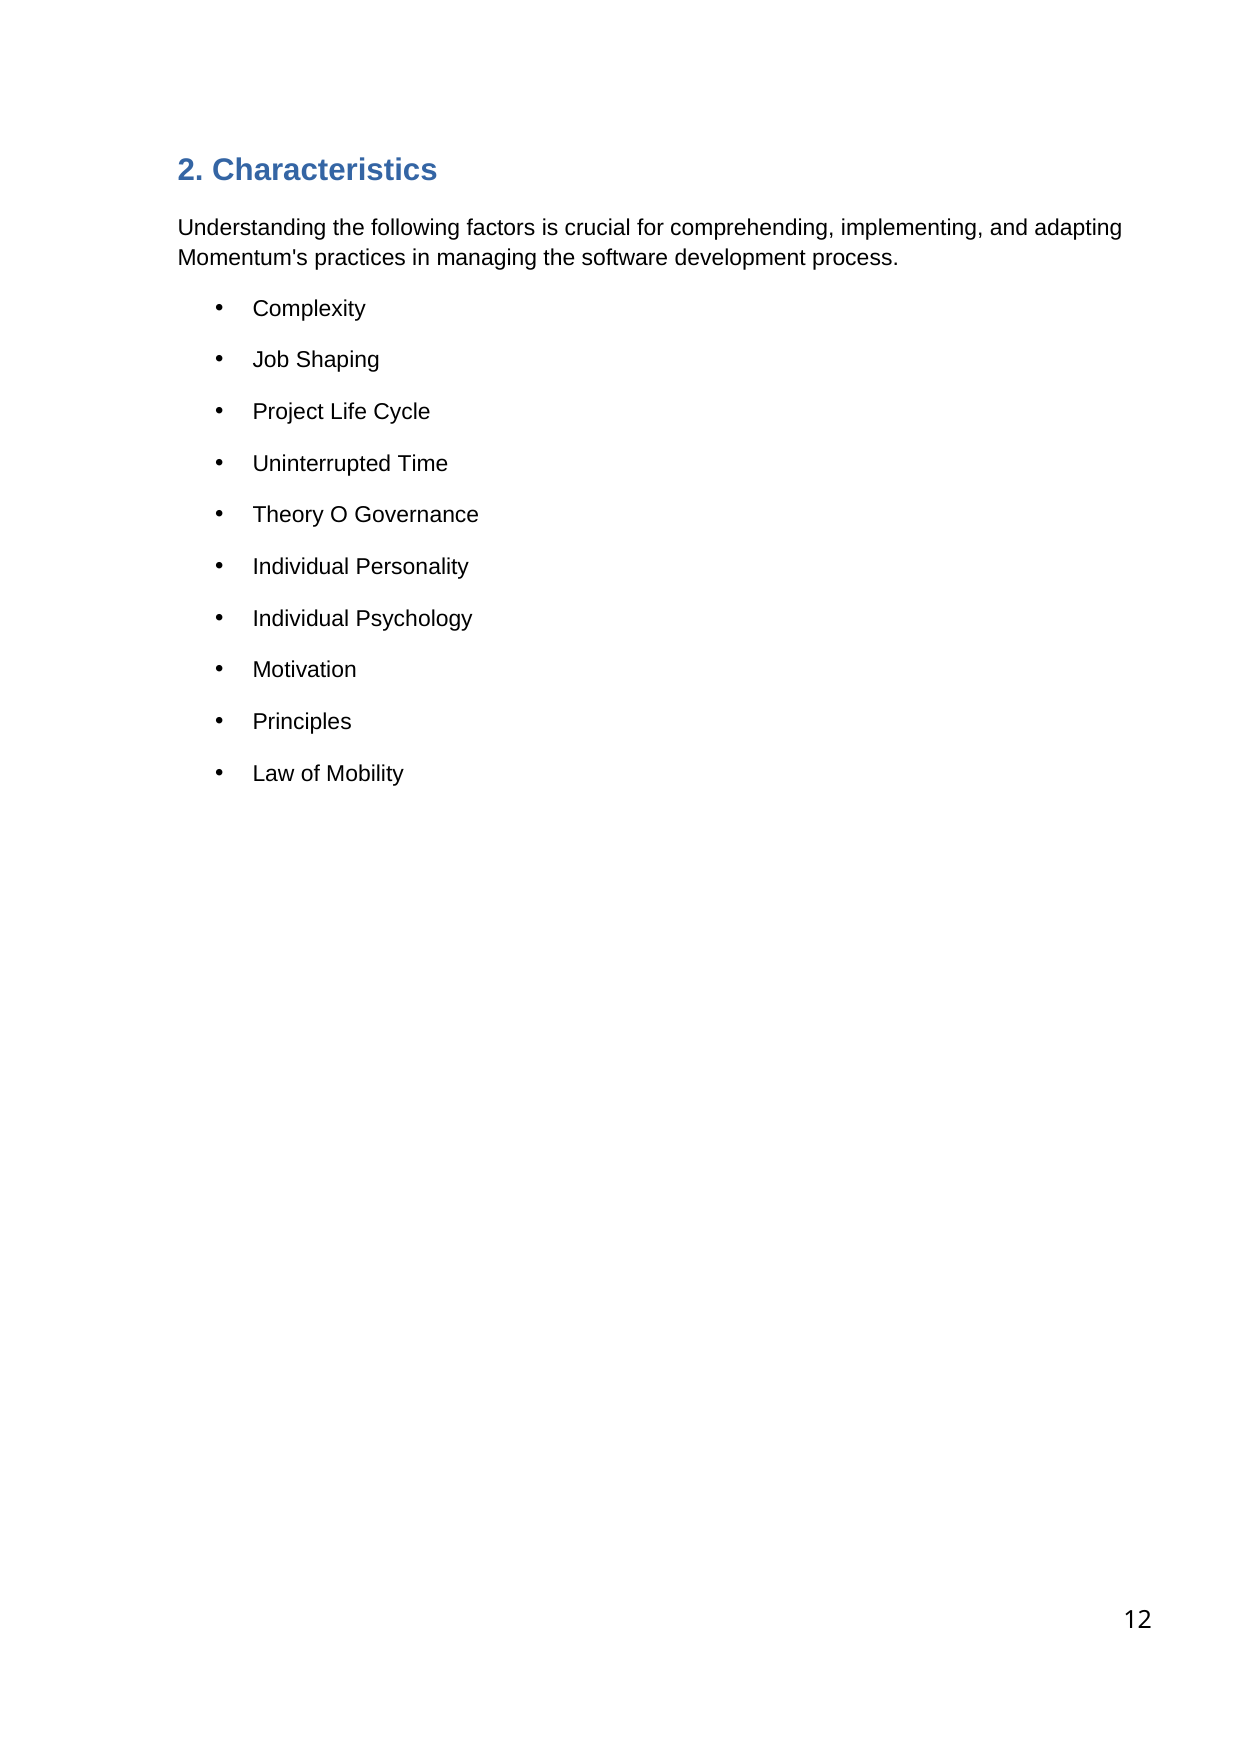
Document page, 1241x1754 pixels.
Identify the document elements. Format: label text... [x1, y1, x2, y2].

subtitle 2. Characteristics [177, 151, 1152, 187]
list Uninterrupted Time [215, 450, 1152, 477]
list Complexity [215, 295, 1152, 322]
list Individual Psychology [215, 605, 1152, 632]
list Theory O Governance [215, 501, 1152, 528]
list Individual Personality [215, 553, 1152, 580]
list Job Shaping [215, 346, 1152, 373]
list Project Life Cycle [215, 398, 1152, 425]
text Understanding the following factors is crucial for comprehending, implementing, and adapting Momentum's practices in managing the software development process. [177, 213, 1152, 270]
list Motivation [215, 656, 1152, 683]
list Principles [215, 708, 1152, 735]
list Law of Mobility [215, 760, 1152, 787]
